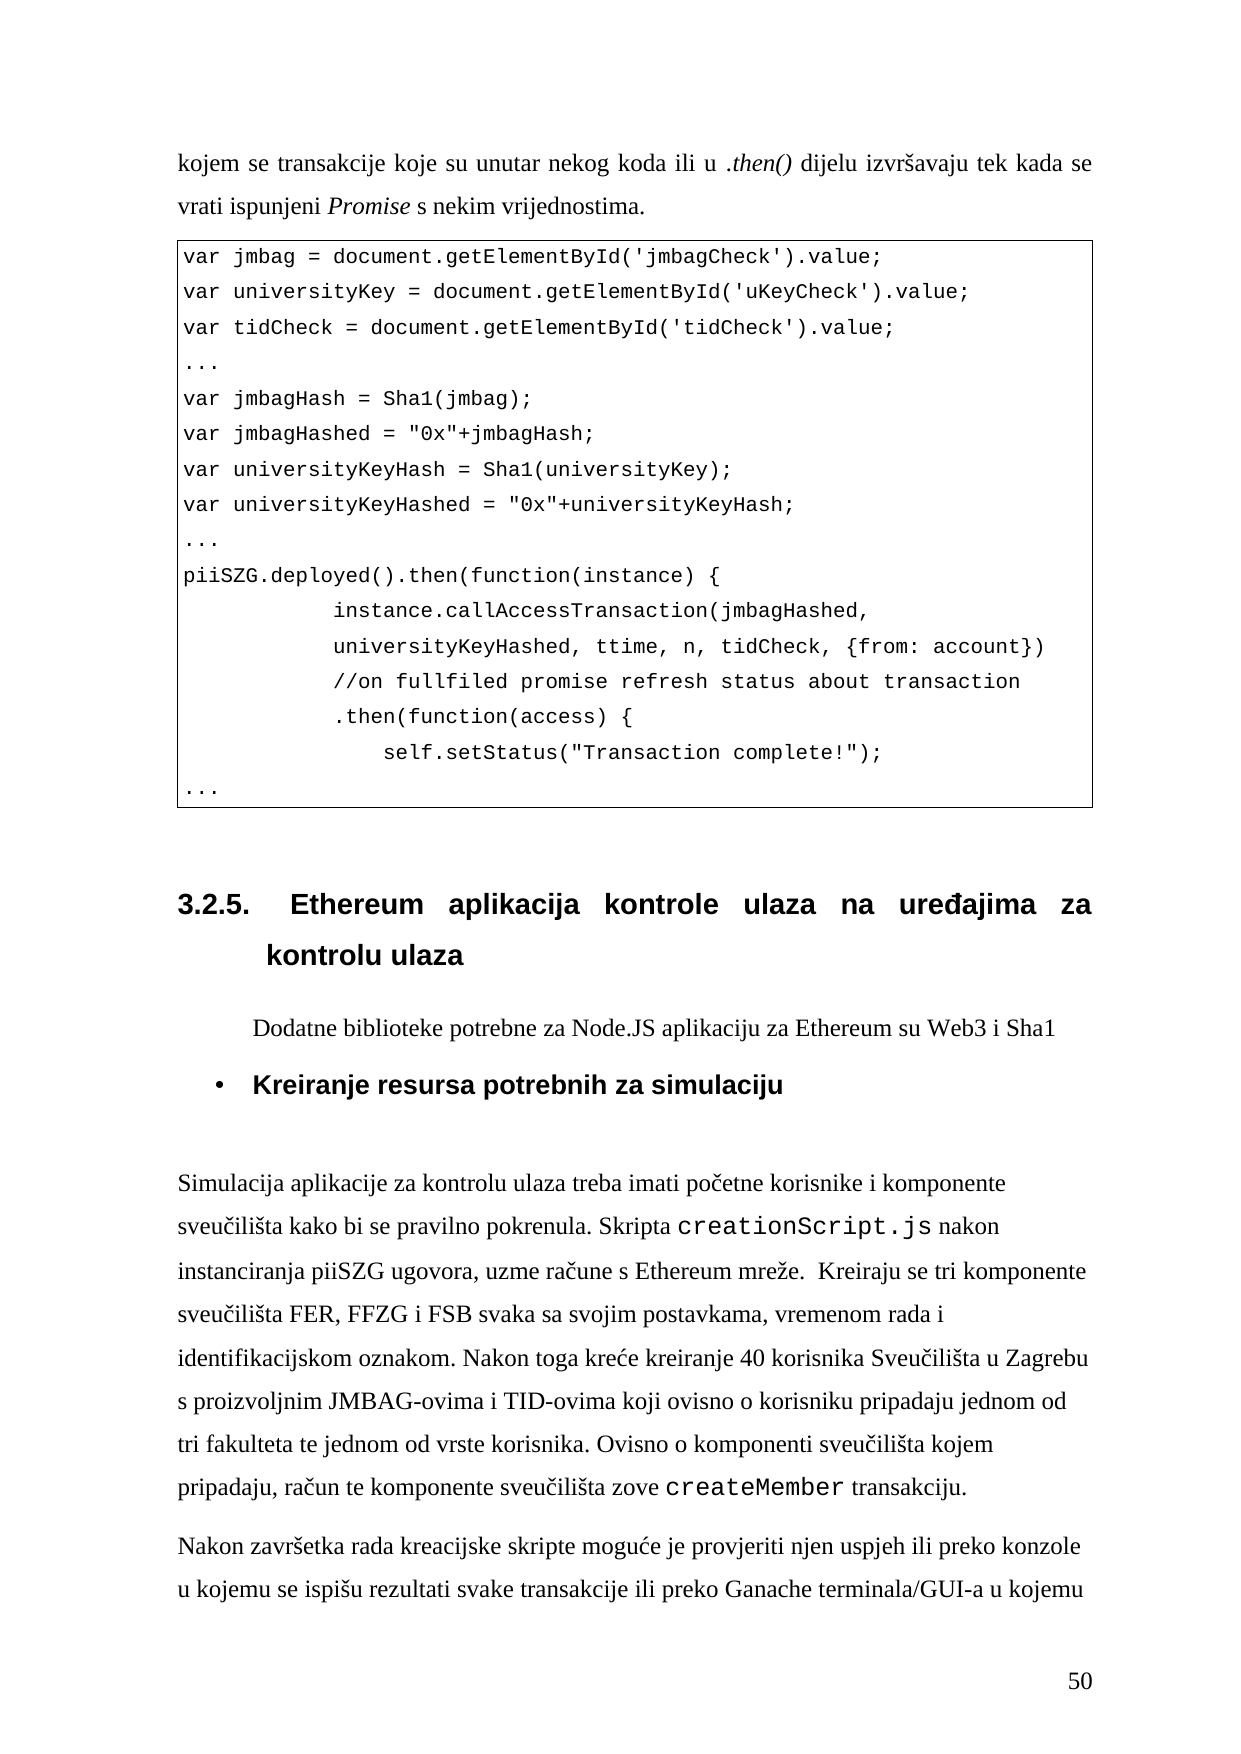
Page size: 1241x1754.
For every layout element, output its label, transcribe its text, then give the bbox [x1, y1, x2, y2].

subtitle Ethereum aplikacija kontrole ulaza na uređajima za kontrolu ulaza [177, 887, 1092, 971]
text Dodatne biblioteke potrebne za Node.JS aplikaciju za Ethereum su Web3 i Sha1 [177, 1013, 1092, 1042]
text Nakon završetka rada kreacijske skripte moguće je provjeriti njen uspjeh ili preko konzole u kojemu se ispišu rezultati svake transakcije ili preko Ganache terminala/GUI-a u kojemu [177, 1531, 1092, 1603]
table_header var jmbag = document.getElementById('jmbagCheck').value; var universityKey = document.getElementById('uKeyCheck').value; var tidCheck = document.getElementById('tidCheck').value; ... var jmbagHash = Sha1(jmbag); var jmbagHashed = "0x"+jmbagHash; var universityKeyHash = Sha1(universityKey); var universityKeyHashed = "0x"+universityKeyHash; ... piiSZG.deployed().then(function(instance) { instance.callAccessTransaction(jmbagHashed, universityKeyHashed, ttime, n, tidCheck, {from: account}) //on fullfiled promise refresh status about transaction .then(function(access) { self.setStatus("Transaction complete!"); ... [178, 241, 1092, 807]
list Kreiranje resursa potrebnih za simulaciju [215, 1069, 1092, 1100]
text kojem se transakcije koje su unutar nekog koda ili u .then() dijelu izvršavaju tek kada se vrati ispunjeni Promise s nekim vrijednostima. [177, 148, 1092, 219]
text Simulacija aplikacije za kontrolu ulaza treba imati početne korisnike i komponente sveučilišta kako bi se pravilno pokrenula. Skripta creationScript.js nakon instanciranja piiSZG ugovora, uzme račune s Ethereum mreže. Kreiraju se tri komponente sveučilišta FER, FFZG i FSB svaka sa svojim postavkama, vremenom rada i identifikacijskom oznakom. Nakon toga kreće kreiranje 40 korisnika Sveučilišta u Zagrebu s proizvoljnim JMBAG-ovima i TID-ovima koji ovisno o korisniku pripadaju jednom od tri fakulteta te jednom od vrste korisnika. Ovisno o komponenti sveučilišta kojem pripadaju, račun te komponente sveučilišta zove createMember transakciju. [177, 1168, 1092, 1503]
